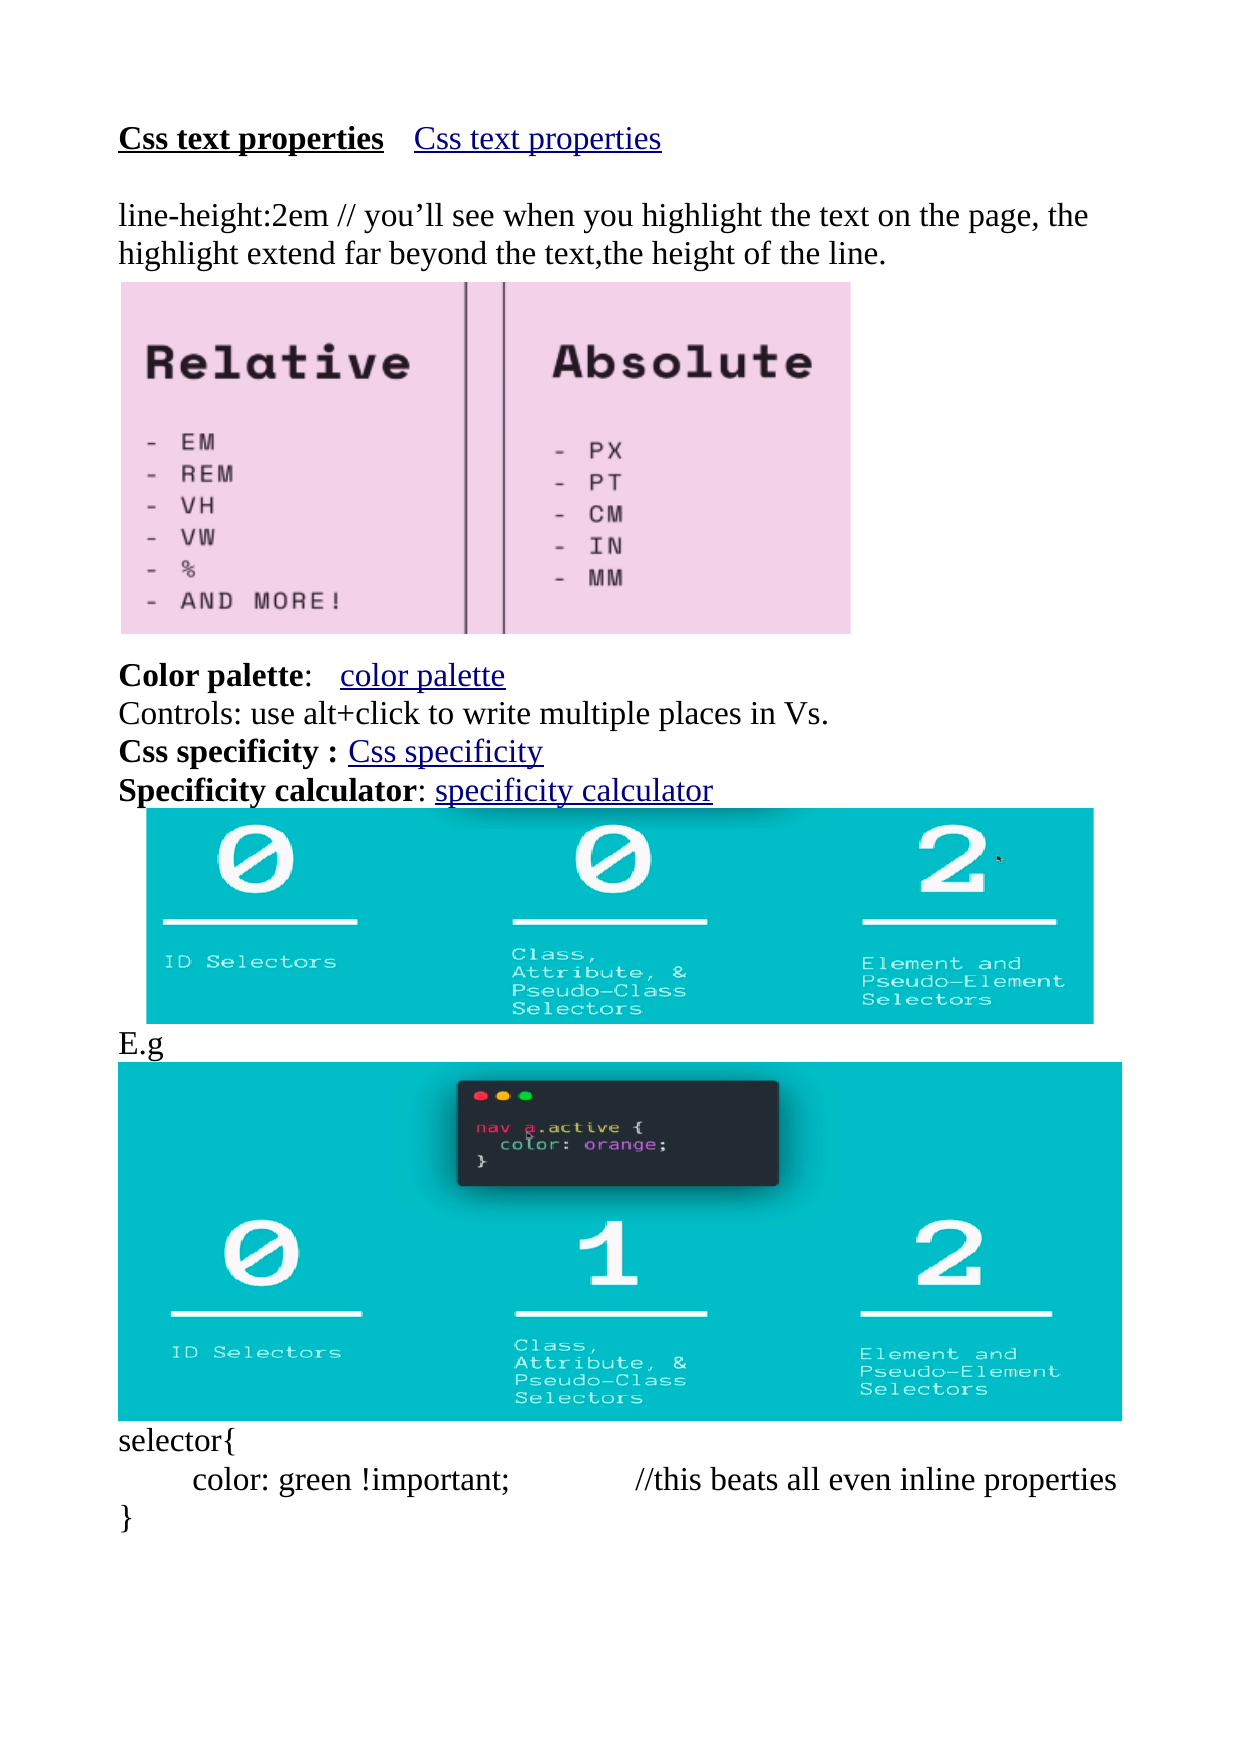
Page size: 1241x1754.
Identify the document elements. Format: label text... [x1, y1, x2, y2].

text Controls: use alt+click to write multiple places in Vs. [118, 693, 1122, 731]
text selector{ [118, 1421, 1122, 1459]
text Css text properties Css text properties [118, 118, 1122, 195]
picture [146, 808, 1094, 1024]
text line-height:2em // you’ll see when you highlight the text on the page, the highlight extend far beyond the text,the height of the line. [118, 195, 1122, 310]
text } [118, 1497, 1122, 1536]
text color: green !important; //this beats all even inline properties [118, 1459, 1122, 1497]
text Css specificity : Css specificity [118, 731, 1122, 770]
picture [121, 282, 851, 634]
text Specificity calculator: specificity calculator [118, 770, 1122, 808]
text Color palette: color palette [118, 655, 1122, 693]
picture [118, 1062, 1123, 1421]
text E.g [118, 808, 1122, 1062]
